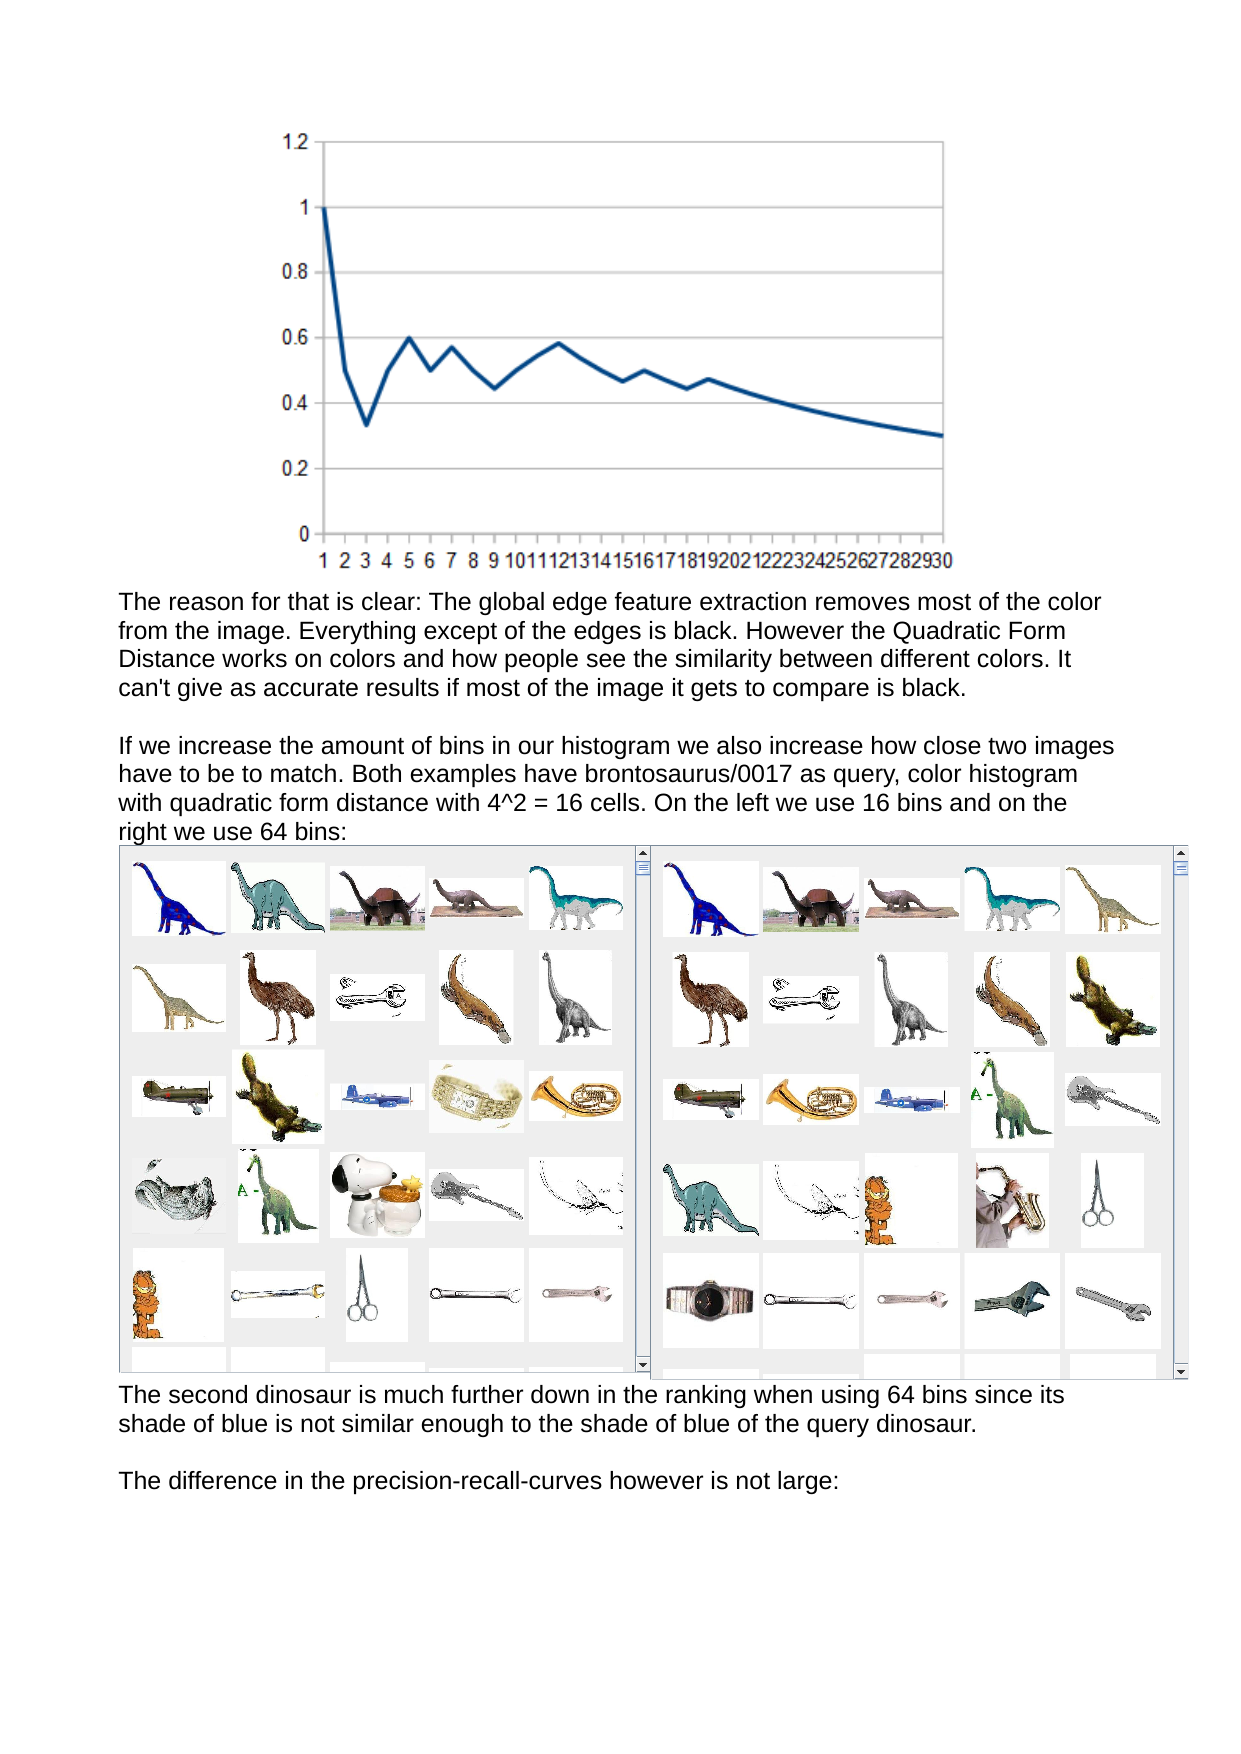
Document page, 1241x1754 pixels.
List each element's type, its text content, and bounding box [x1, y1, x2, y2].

text The reason for that is clear: The global edge feature extraction removes most of the color from the image. Everything except of the edges is black. However the Quadratic Form Distance works on colors and how people see the similarity between different colors. It can't give as accurate results if most of the image it gets to compare is black. [118, 118, 1122, 702]
picture [119, 845, 1189, 1380]
text The difference in the precision-recall-curves however is not large: [118, 1466, 1122, 1495]
text If we increase the amount of bins in our histogram we also increase how close two images have to be to match. Both examples have brontosaurus/0017 as query, color histogram with quadratic form distance with 4^2 = 16 cells. On the left we use 16 bins and on the right we use 64 bins: [118, 731, 1122, 846]
text The second dinosaur is much further down in the ranking when using 64 bins since its shade of blue is not similar enough to the shade of blue of the query dinosaur. [118, 846, 1122, 1437]
picture [274, 118, 966, 587]
